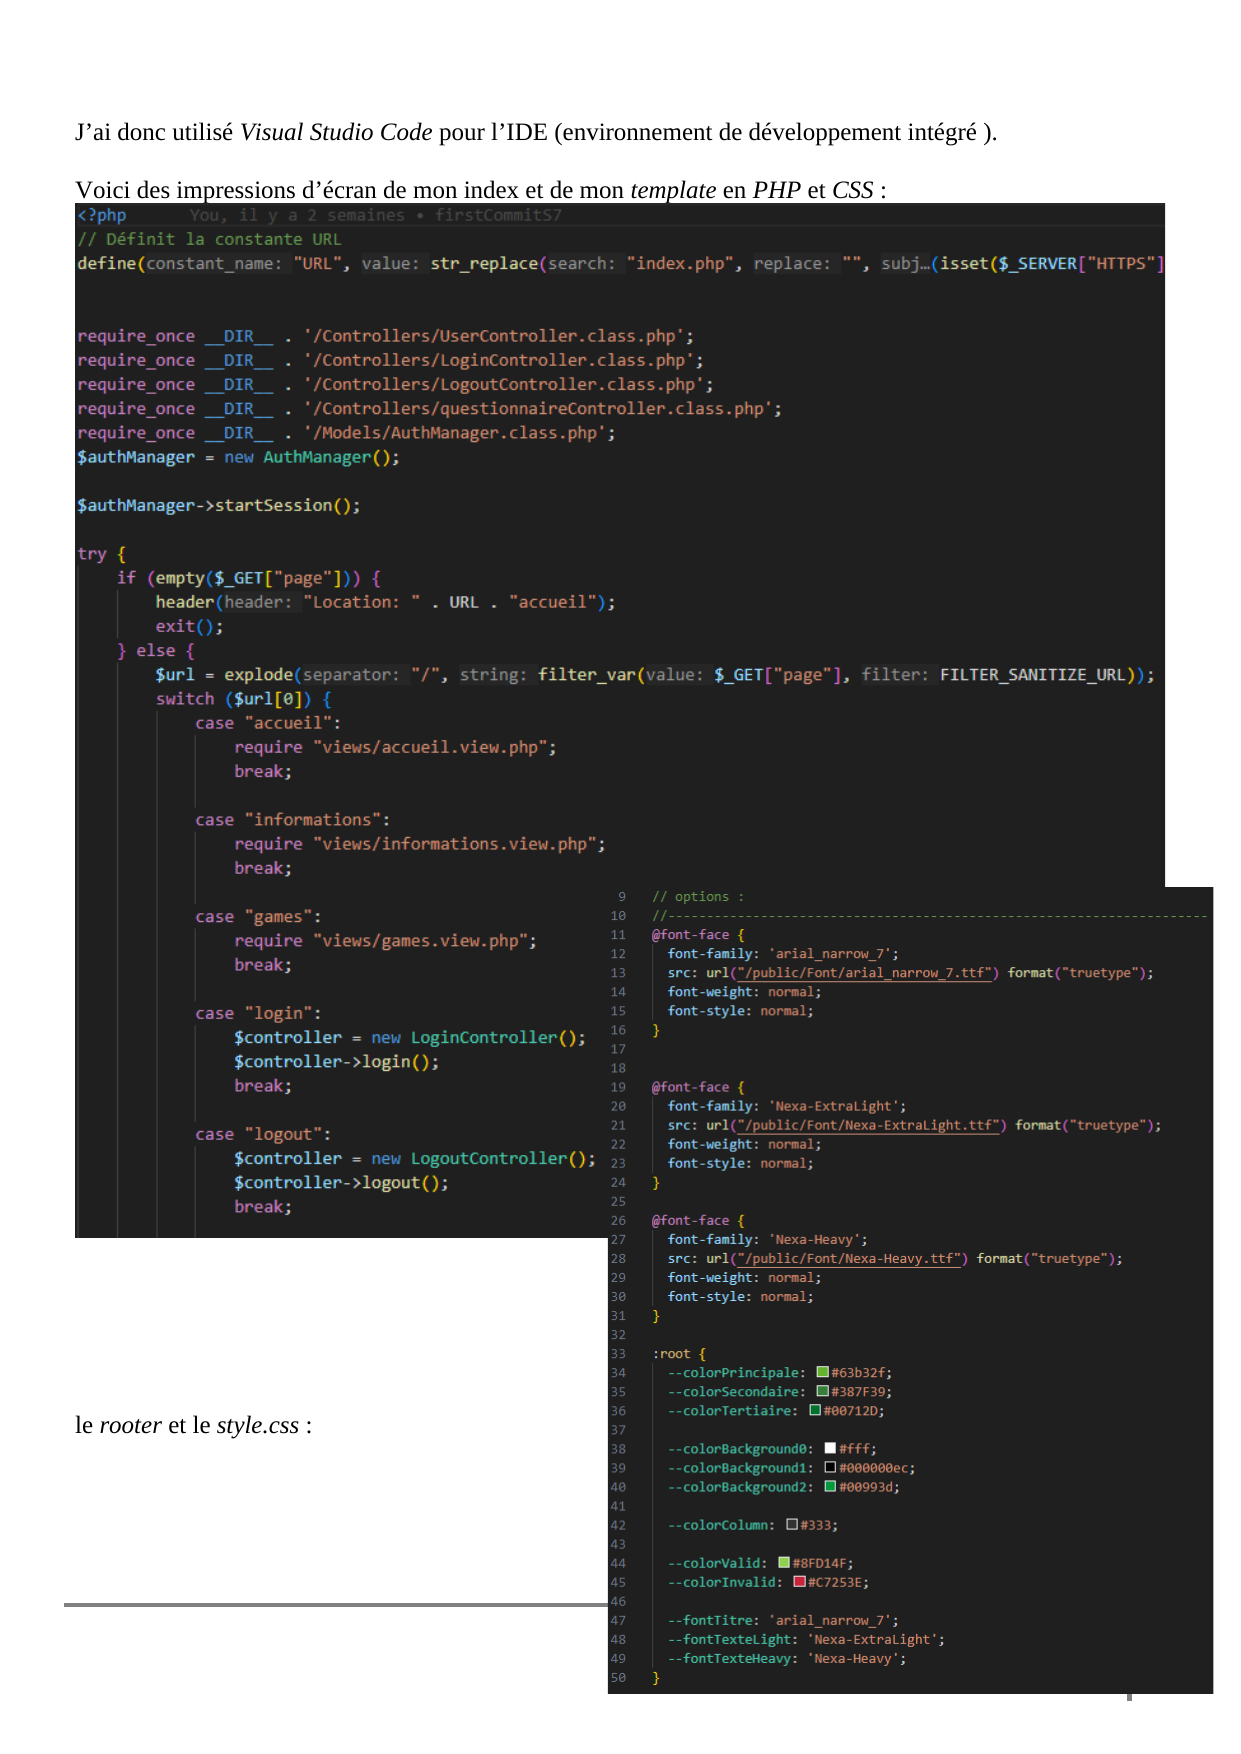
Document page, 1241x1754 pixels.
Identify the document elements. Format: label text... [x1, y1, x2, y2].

text le rooter et le style.css : [75, 1410, 607, 1439]
text Voici des impressions d’écran de mon index et de mon template en PHP et CSS : [75, 175, 1165, 203]
picture [75, 203, 1214, 1694]
text J’ai donc utilisé Visual Studio Code pour l’IDE (environnement de développement intégré ). [75, 117, 1165, 146]
